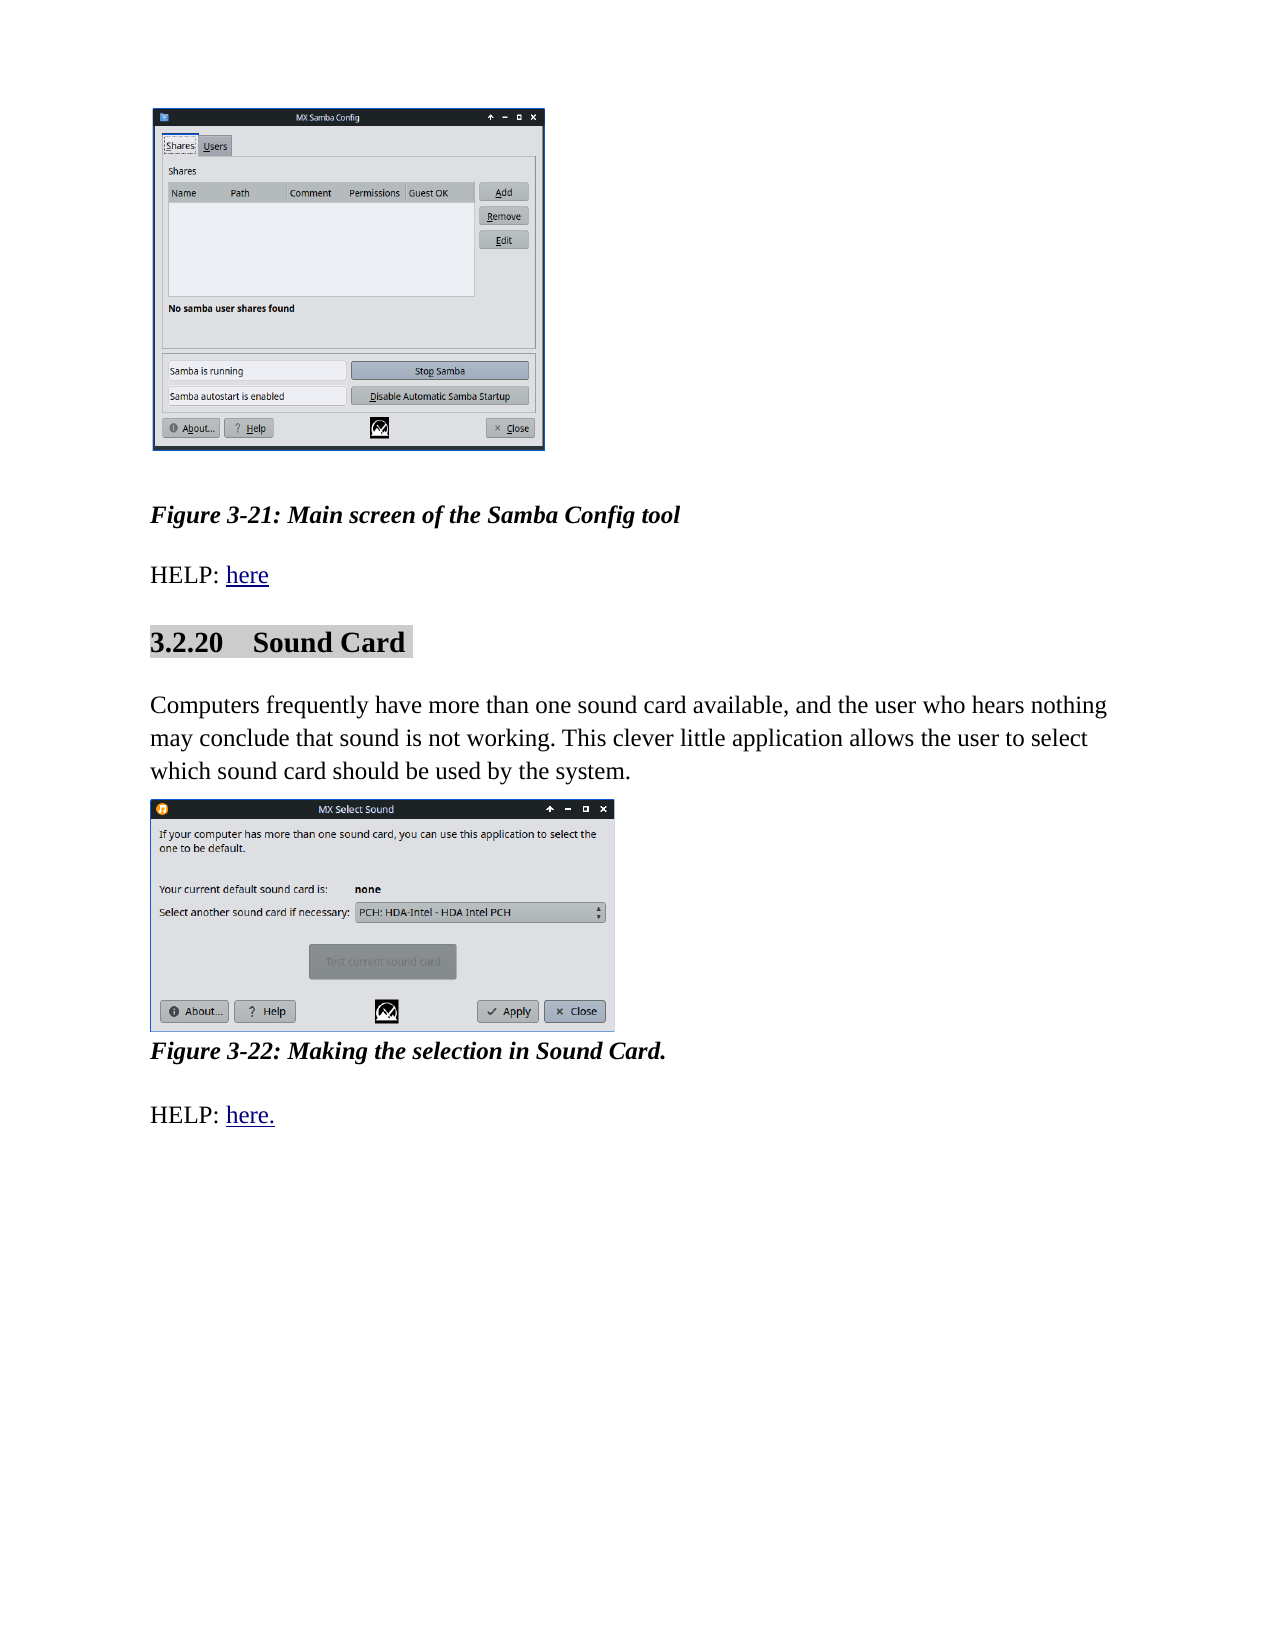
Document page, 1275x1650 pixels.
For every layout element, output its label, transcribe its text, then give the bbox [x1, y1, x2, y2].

text HELP: here [150, 560, 1125, 589]
text Computers frequently have more than one sound card available, and the user who hears nothing may conclude that sound is not working. This clever little application allows the user to select which sound card should be used by the system. [150, 690, 1125, 784]
text Figure 3-21: Main screen of the Samba Config tool [150, 500, 1125, 529]
picture [152, 108, 545, 451]
subtitle 3.2.20 Sound Card [194, 625, 223, 658]
text Figure 3-22: Making the selection in Sound Card. [150, 820, 1125, 1065]
text HELP: here. [150, 1101, 1125, 1129]
picture [150, 799, 615, 1032]
subtitle 3.2.20 Sound Card [413, 625, 1125, 658]
